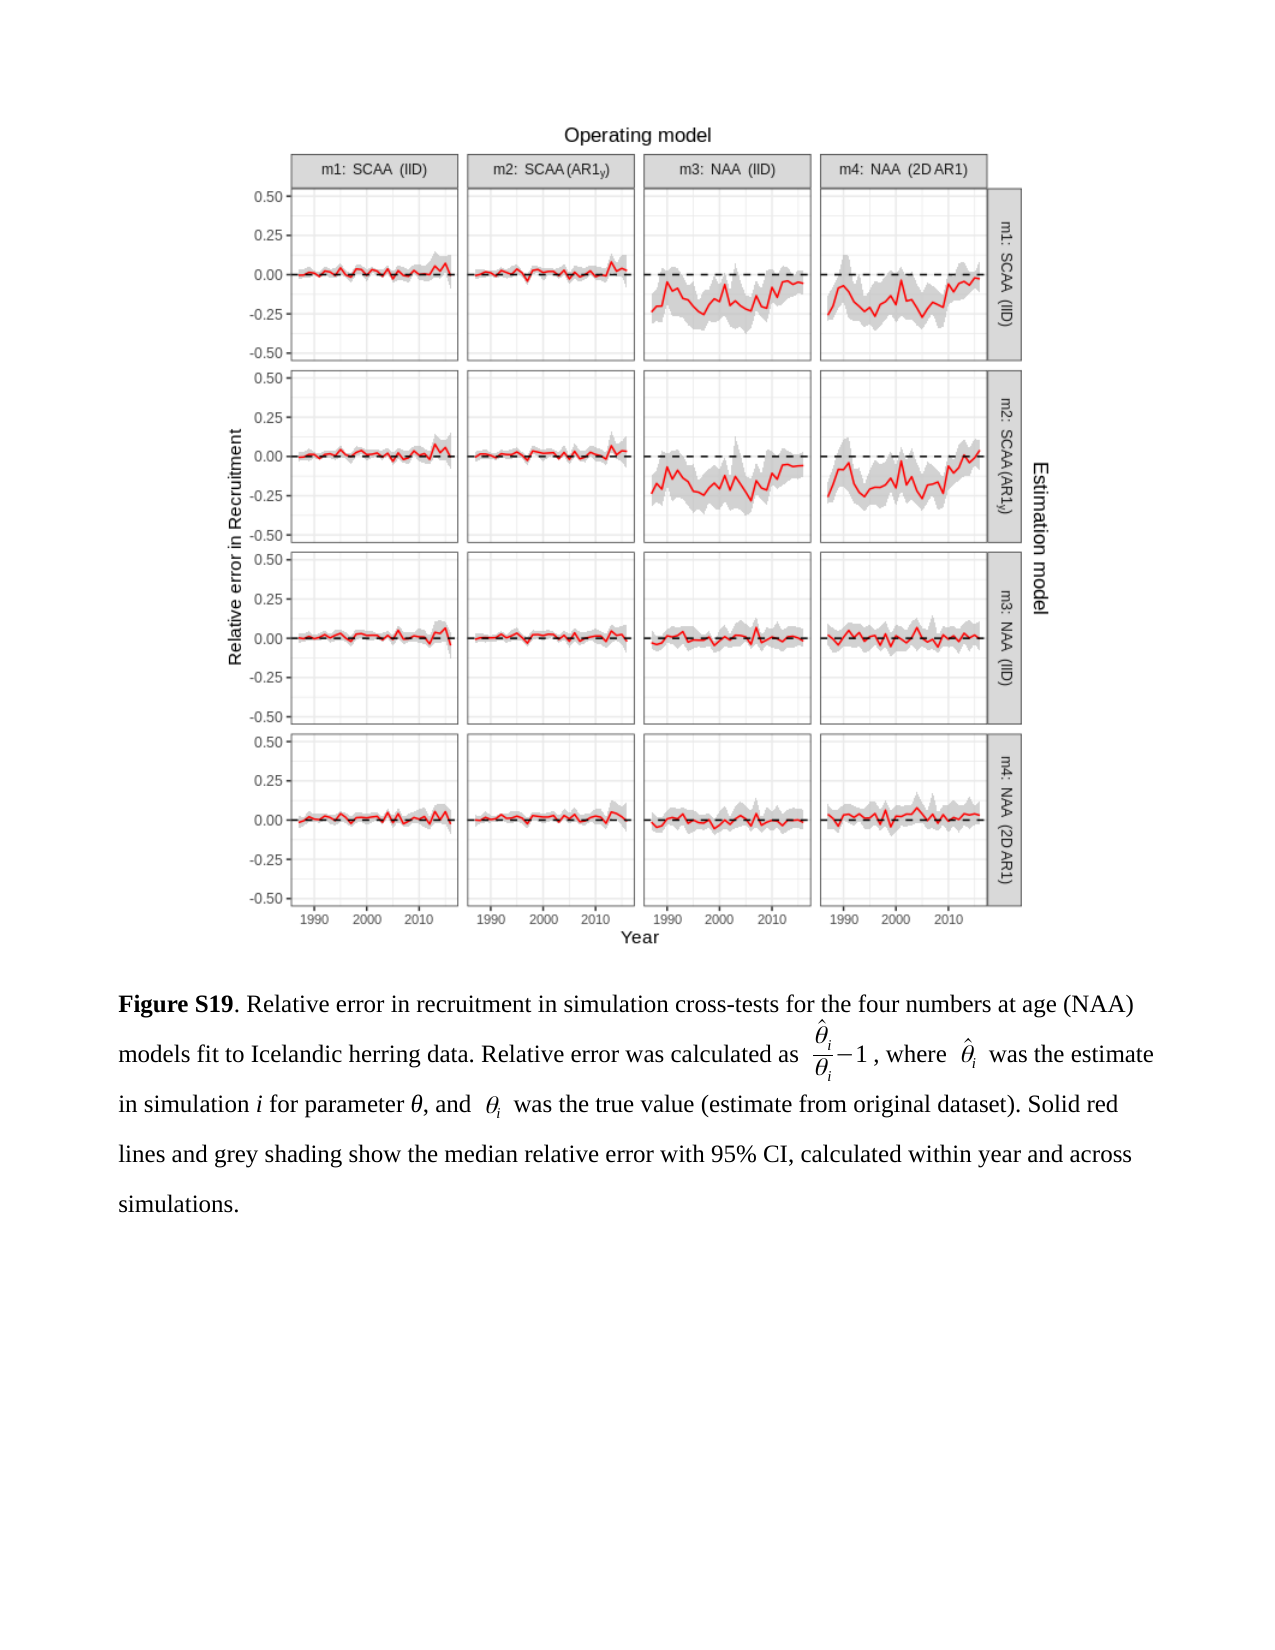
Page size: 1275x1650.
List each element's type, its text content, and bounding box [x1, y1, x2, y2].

text Figure S19. Relative error in recruitment in simulation cross-tests for the four numbers at age (NAA) models fit to Icelandic herring data. Relative error was calculated as , where was the estimate in simulation i for parameter θ, and was the true value (estimate from original dataset). Solid red lines and grey shading show the median relative error with 95% CI, calculated within year and across simulations. [118, 972, 1157, 1222]
picture [217, 118, 1058, 959]
